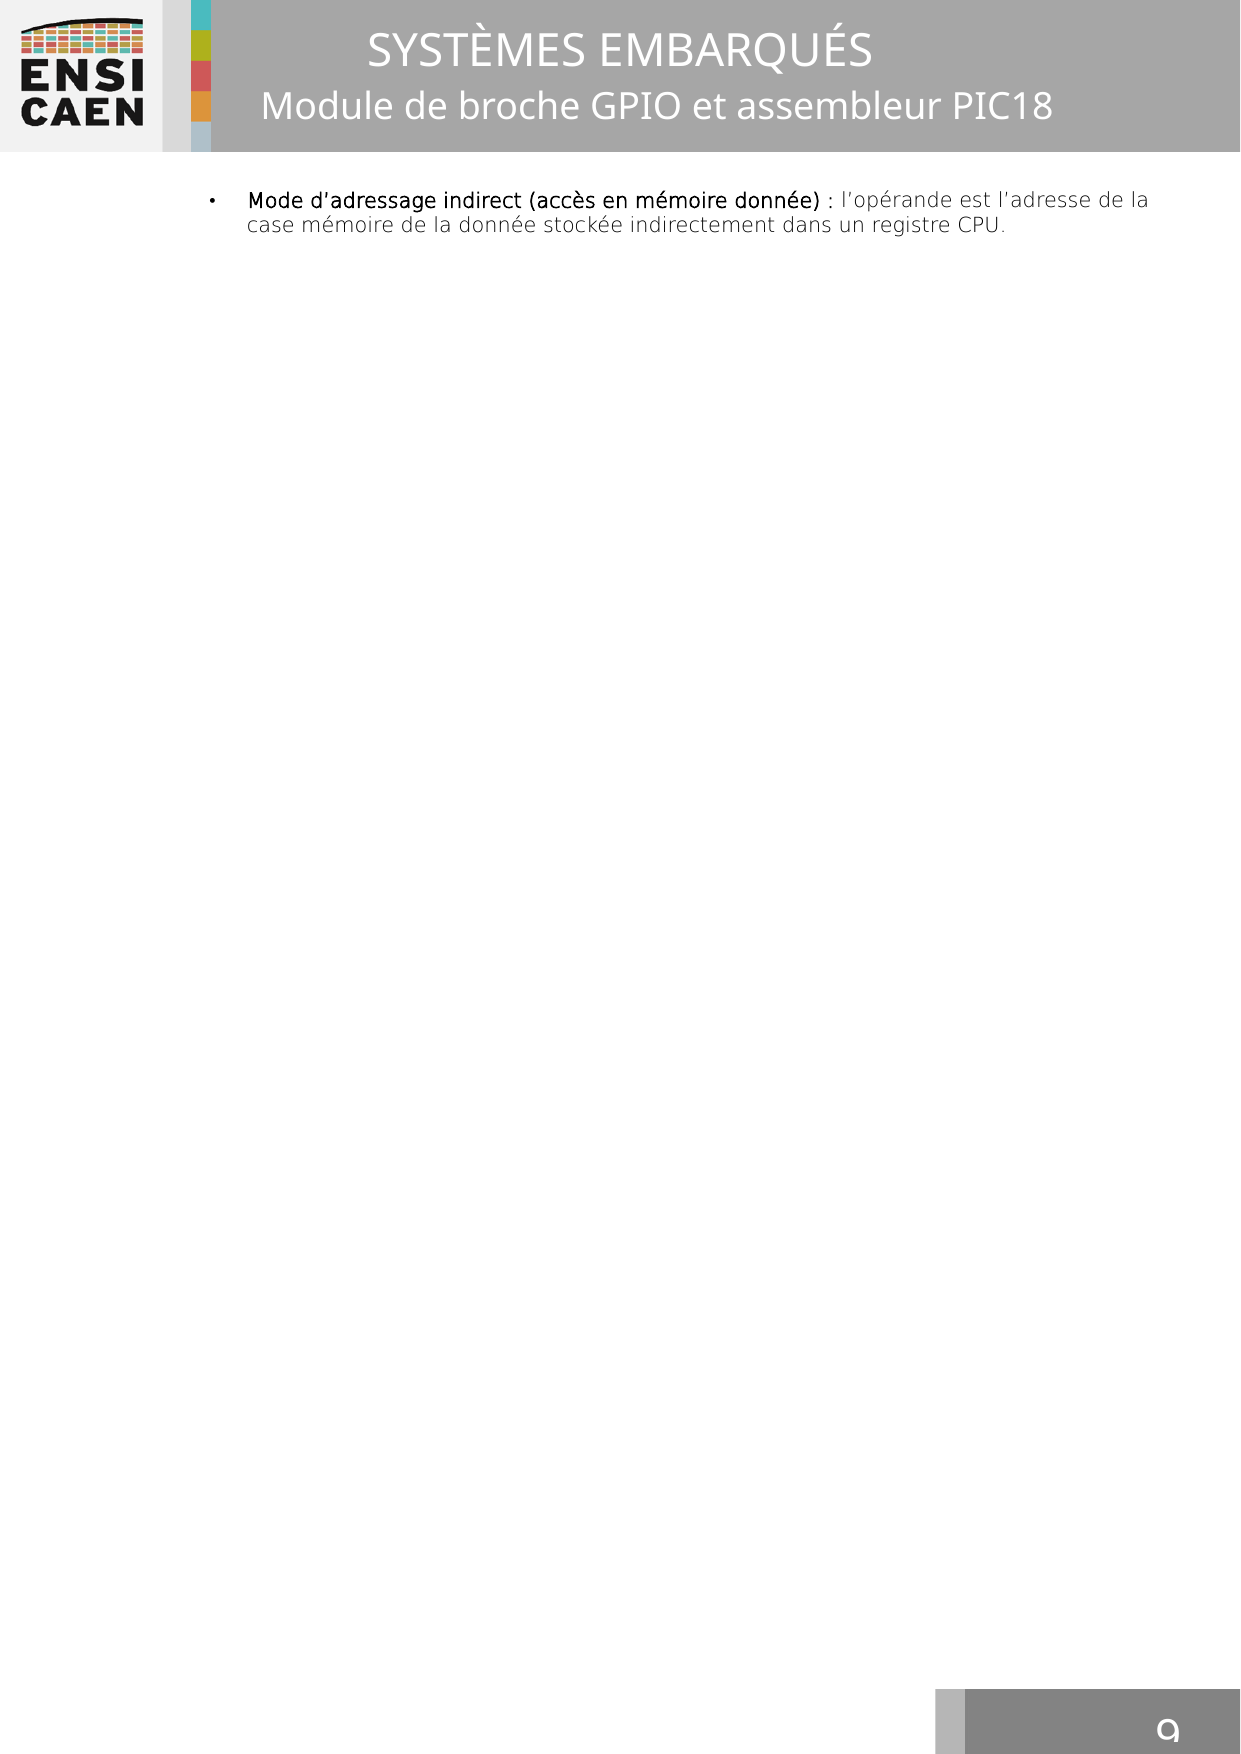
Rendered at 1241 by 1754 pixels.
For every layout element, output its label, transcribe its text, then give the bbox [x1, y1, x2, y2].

list Mode d’adressage indirect (accès en mémoire donnée) : l’opérande est l’adresse de la case mémoire de la donnée stockée indirectement dans un registre CPU. [209, 188, 1181, 237]
picture [935, 1689, 1241, 1754]
picture [0, 0, 1241, 152]
